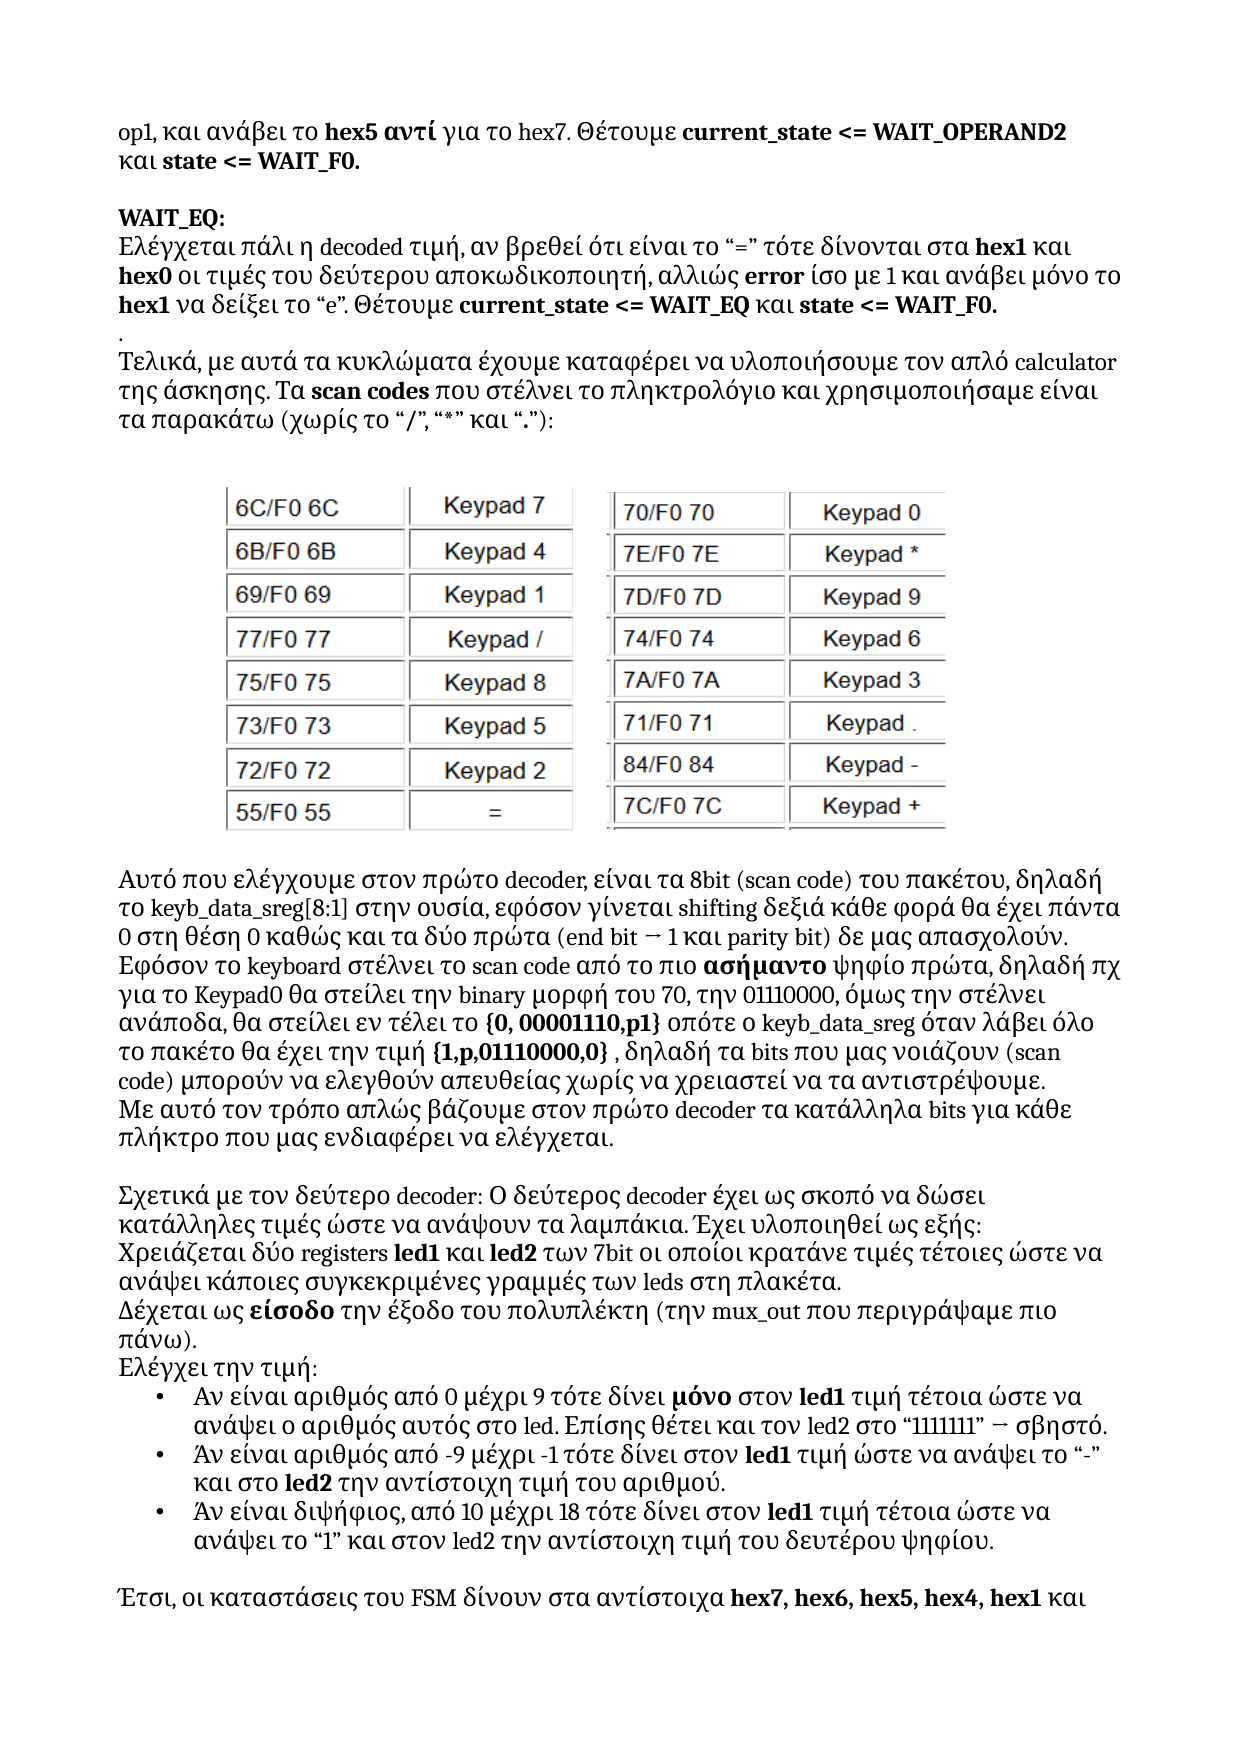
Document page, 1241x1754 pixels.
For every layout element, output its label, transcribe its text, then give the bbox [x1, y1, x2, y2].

text Εφόσον το keyboard στέλνει το scan code από το πιο ασήμαντο ψηφίο πρώτα, δηλαδή πχ για το Keypad0 θα στείλει την binary μορφή του 70, την 01110000, όμως την στέλνει ανάποδα, θα στείλει εν τέλει το {0, 00001110,p1} οπότε ο keyb_data_sreg όταν λάβει όλο το πακέτο θα έχει την τιμή {1,p,01110000,0} , δηλαδή τα bits που μας νοιάζουν (scan code) μπορούν να ελεγθούν απευθείας χωρίς να χρειαστεί να τα αντιστρέψουμε. [118, 952, 1122, 1096]
text Δέχεται ως είσοδο την έξοδο του πολυπλέκτη (την mux_out που περιγράψαμε πιο πάνω). [118, 1297, 1122, 1354]
text op1, και ανάβει το hex5 αντί για το hex7. Θέτουμε current_state <= WAIT_OPERAND2 [118, 118, 1122, 147]
text Τελικά, με αυτά τα κυκλώματα έχουμε καταφέρει να υλοποιήσουμε τον απλό calculator της άσκησης. Τα scan codes που στέλνει το πληκτρολόγιο και χρησιμοποιήσαμε είναι τα παρακάτω (χωρίς το “/”, “*” και “.”): [118, 348, 1122, 434]
text Ελέγχεται πάλι η decoded τιμή, αν βρεθεί ότι είναι το “=” τότε δίνονται στα hex1 και hex0 οι τιμές του δεύτερου αποκωδικοποιητή, αλλιώς error ίσο με 1 και ανάβει μόνο το hex1 να δείξει το “e”. Θέτουμε current_state <= WAIT_EQ και state <= WAIT_F0. [118, 233, 1122, 319]
list Άν είναι διψήφιος, από 10 μέχρι 18 τότε δίνει στον led1 τιμή τέτοια ώστε να ανάψει το “1” και στον led2 την αντίστοιχη τιμή του δευτέρου ψηφίου. [156, 1498, 1122, 1556]
picture [225, 487, 574, 832]
list Άν είναι αριθμός από -9 μέχρι -1 τότε δίνει στον led1 τιμή ώστε να ανάψει το “-” και στο led2 την αντίστοιχη τιμή του αριθμού. [156, 1441, 1122, 1498]
text Χρειάζεται δύο registers led1 και led2 των 7bit οι οποίοι κρατάνε τιμές τέτοιες ώστε να ανάψει κάποιες συγκεκριμένες γραμμές των leds στη πλακέτα. [118, 1239, 1122, 1297]
text WAIT_EQ: [118, 204, 1122, 233]
list Αν είναι αριθμός από 0 μέχρι 9 τότε δίνει μόνο στον led1 τιμή τέτοια ώστε να ανάψει ο αριθμός αυτός στο led. Επίσης θέτει και τον led2 στο “1111111” → σβηστό. [156, 1383, 1122, 1441]
text Με αυτό τον τρόπο απλώς βάζουμε στον πρώτο decoder τα κατάλληλα bits για κάθε πλήκτρο που μας ενδιαφέρει να ελέγχεται. [118, 1096, 1122, 1153]
text Έτσι, οι καταστάσεις του FSM δίνουν στα αντίστοιχα hex7, hex6, hex5, hex4, hex1 και [118, 1584, 1122, 1613]
text Αυτό που ελέγχουμε στον πρώτο decoder, είναι τα 8bit (scan code) του πακέτου, δηλαδή το keyb_data_sreg[8:1] στην ουσία, εφόσον γίνεται shifting δεξιά κάθε φορά θα έχει πάντα 0 στη θέση 0 καθώς και τα δύο πρώτα (end bit → 1 και parity bit) δε μας απασχολούν. [118, 866, 1122, 952]
text Ελέγχει την τιμή: [118, 1354, 1122, 1383]
text Σχετικά με τον δεύτερο decoder: Ο δεύτερος decoder έχει ως σκοπό να δώσει κατάλληλες τιμές ώστε να ανάψουν τα λαμπάκια. Έχει υλοποιηθεί ως εξής: [118, 1182, 1122, 1239]
text . [118, 319, 1122, 348]
text και state <= WAIT_F0. [118, 147, 1122, 176]
picture [606, 492, 946, 830]
